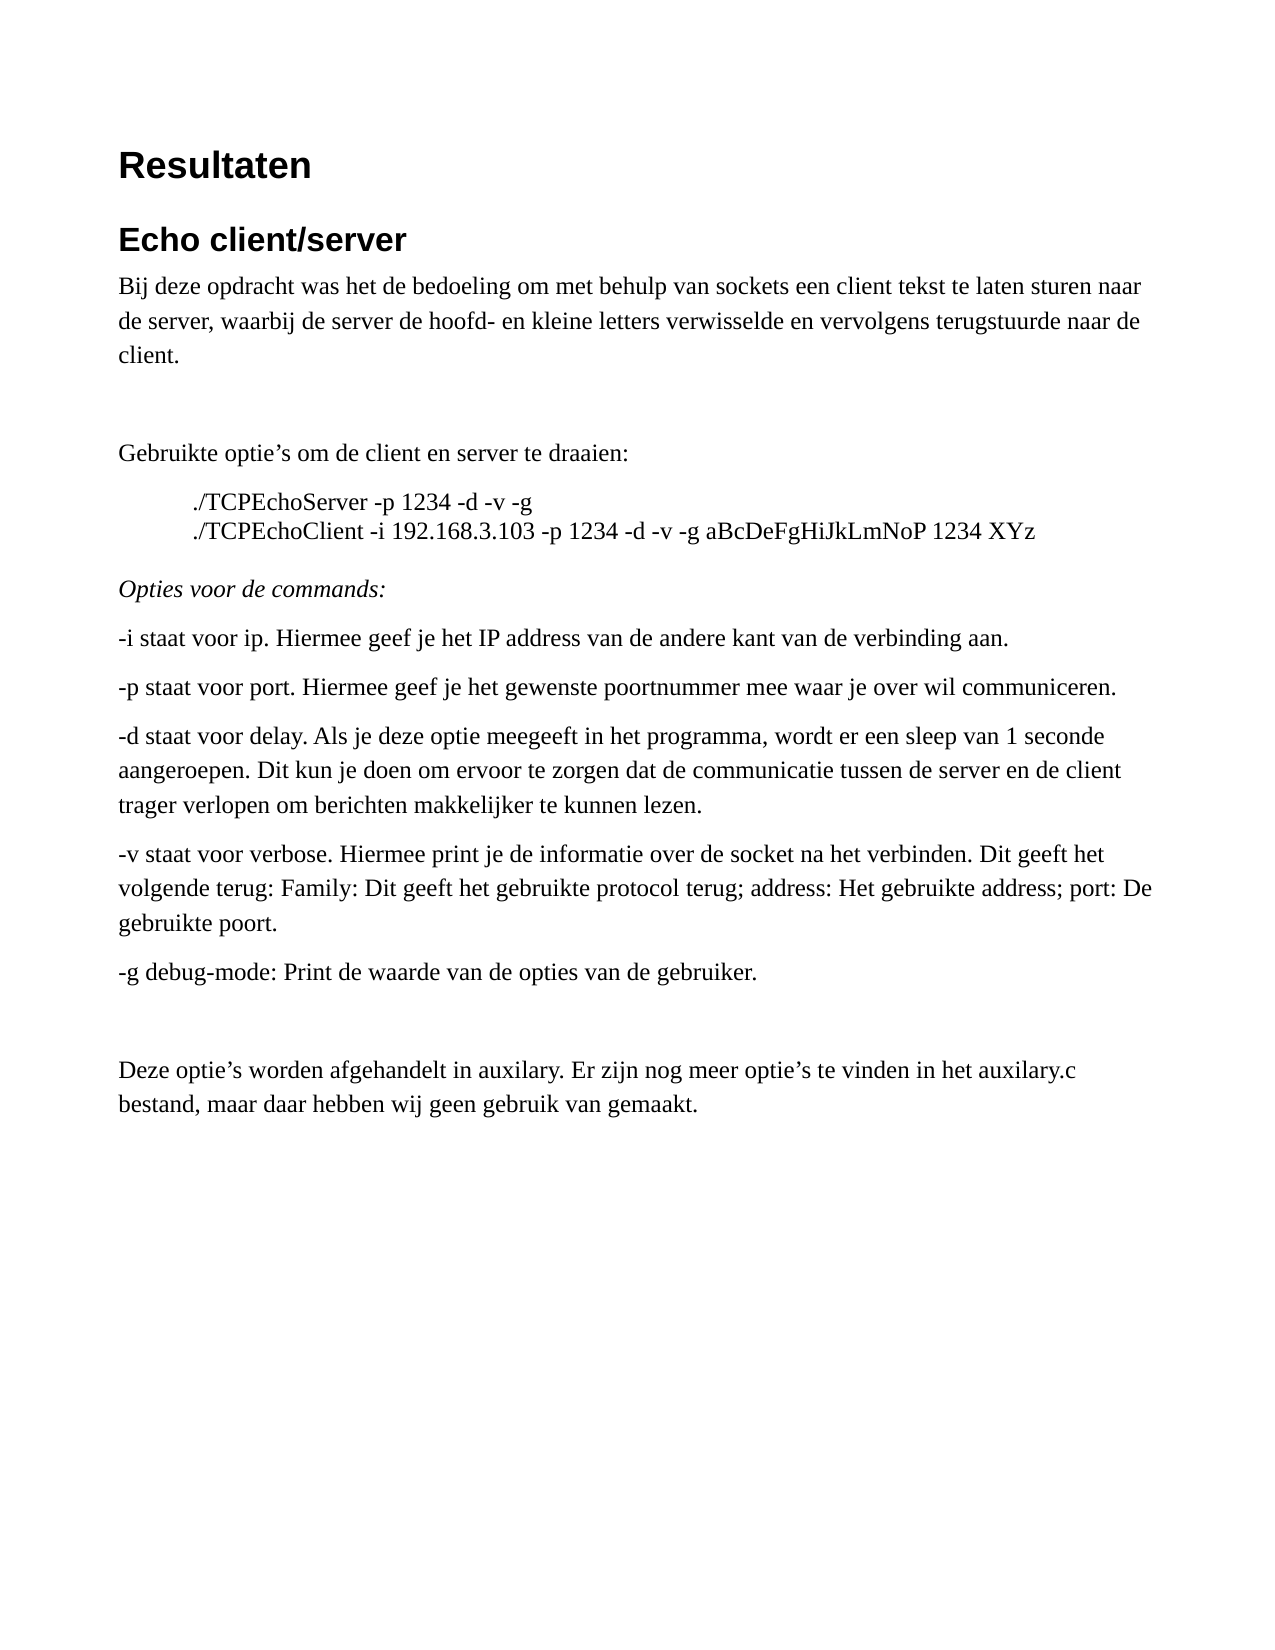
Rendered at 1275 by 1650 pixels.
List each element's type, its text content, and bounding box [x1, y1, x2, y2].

text -p staat voor port. Hiermee geef je het gewenste poortnummer mee waar je over wil communiceren. [118, 672, 1157, 701]
text -g debug-mode: Print de waarde van de opties van de gebruiker. [118, 957, 1157, 986]
text Opties voor de commands: [118, 574, 1157, 602]
subtitle Resultaten [118, 143, 1157, 187]
subtitle Echo client/server [118, 220, 1157, 259]
text Gebruikte optie’s om de client en server te draaien: [118, 438, 1157, 467]
text ./TCPEchoServer -p 1234 -d -v -g [118, 487, 1157, 516]
text -d staat voor delay. Als je deze optie meegeeft in het programma, wordt er een sleep van 1 seconde aangeroepen. Dit kun je doen om ervoor te zorgen dat de communicatie tussen de server en de client trager verlopen om berichten makkelijker te kunnen lezen. [118, 721, 1157, 818]
text Bij deze opdracht was het de bedoeling om met behulp van sockets een client tekst te laten sturen naar de server, waarbij de server de hoofd- en kleine letters verwisselde en vervolgens terugstuurde naar de client. [118, 271, 1157, 369]
text Deze optie’s worden afgehandelt in auxilary. Er zijn nog meer optie’s te vinden in het auxilary.c bestand, maar daar hebben wij geen gebruik van gemaakt. [118, 1055, 1157, 1118]
text ./TCPEchoClient -i 192.168.3.103 -p 1234 -d -v -g aBcDeFgHiJkLmNoP 1234 XYz [118, 516, 1157, 545]
text -i staat voor ip. Hiermee geef je het IP address van de andere kant van de verbinding aan. [118, 623, 1157, 651]
text -v staat voor verbose. Hiermee print je de informatie over de socket na het verbinden. Dit geeft het volgende terug: Family: Dit geeft het gebruikte protocol terug; address: Het gebruikte address; port: De gebruikte poort. [118, 839, 1157, 937]
